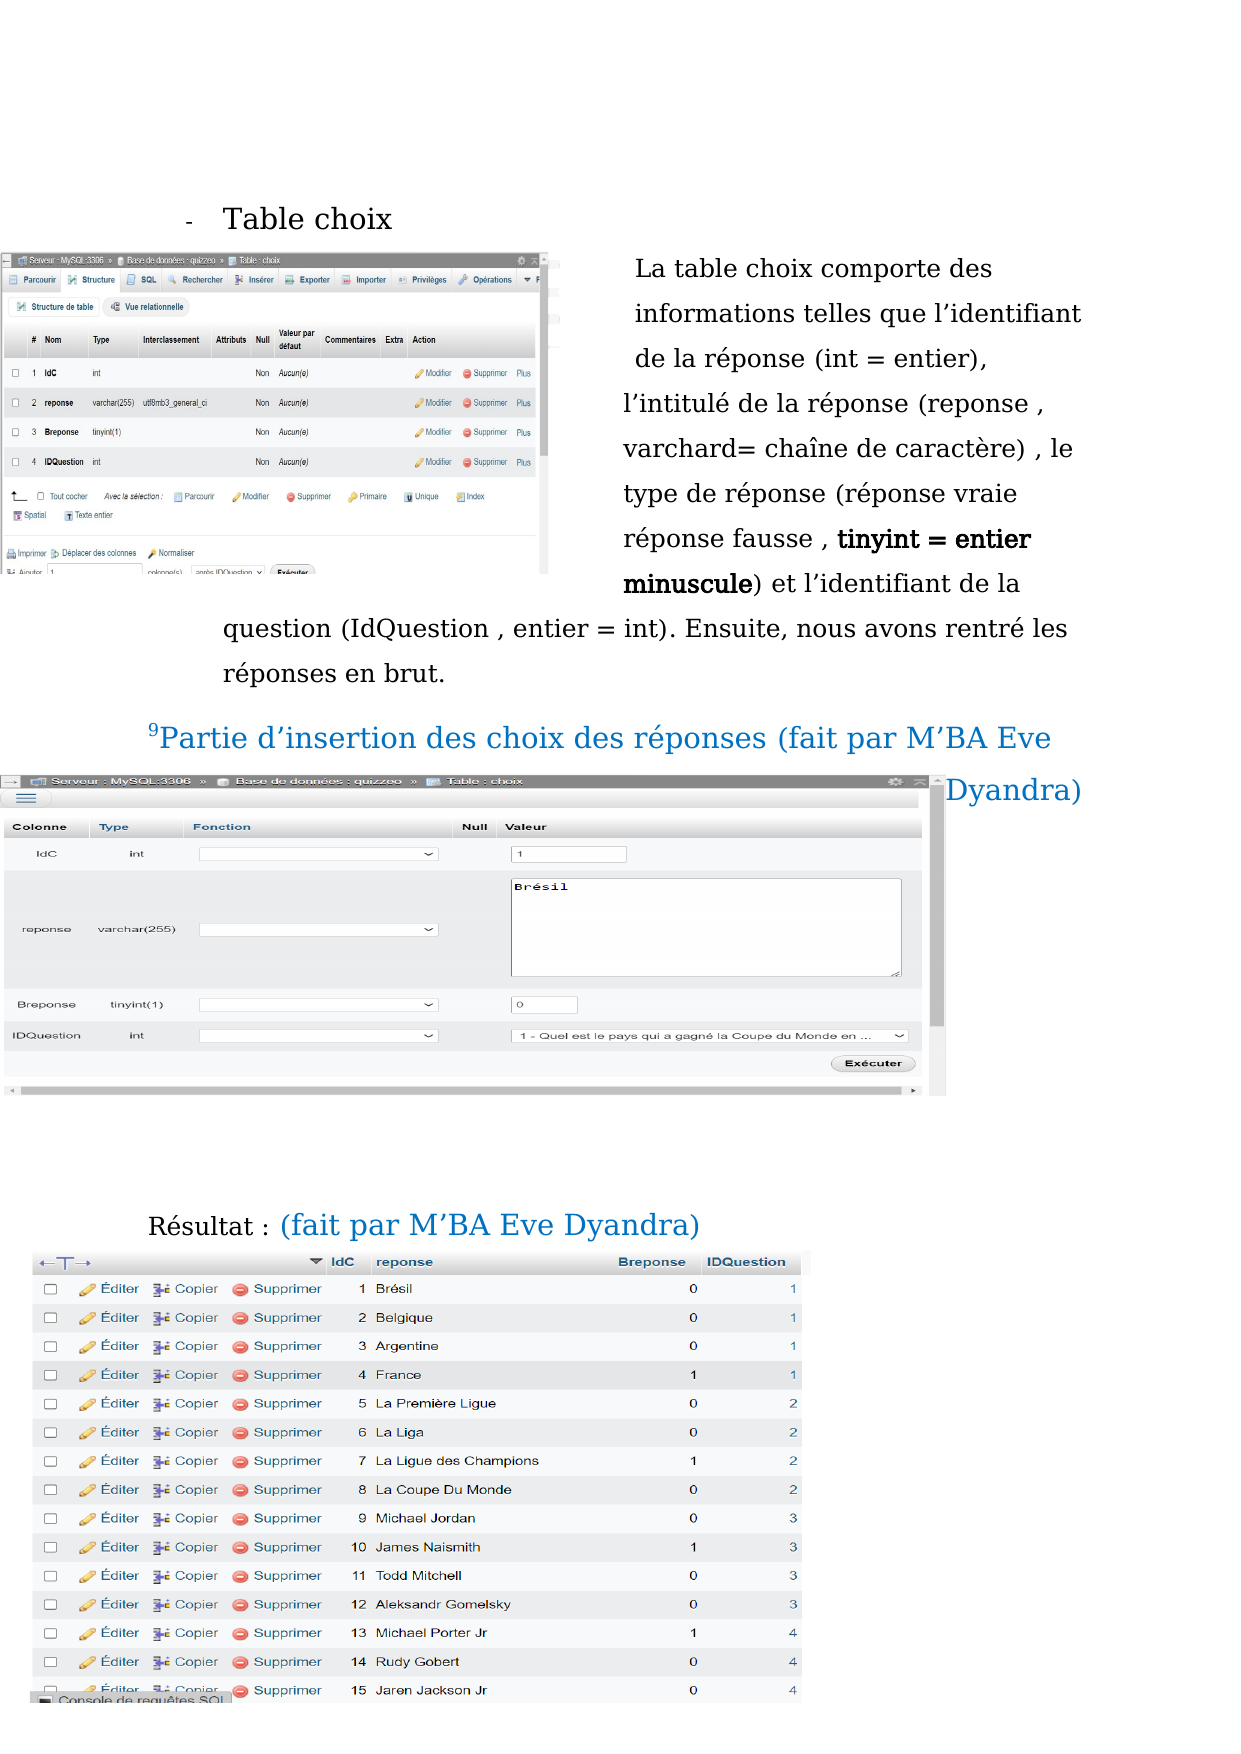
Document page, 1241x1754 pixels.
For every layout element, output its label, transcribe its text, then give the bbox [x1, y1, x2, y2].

text Résultat : (fait par M’BA Eve Dyandra) [148, 1206, 1093, 1241]
list La table choix comporte des informations telles que l’identifiant de la réponse (int = entier), l’intitulé de la réponse (reponse , varchard= chaîne de caractère) , le type de réponse (réponse vraie réponse fausse , tinyint = entier minuscule) et l’identifiant de la question (IdQuestion , entier = int). Ensuite, nous avons rentré les réponses en brut. [223, 253, 1093, 688]
list Table choix [185, 200, 1093, 235]
text Partie d’insertion des choix des réponses (fait par M’BA Eve Dyandra) [148, 719, 1093, 807]
